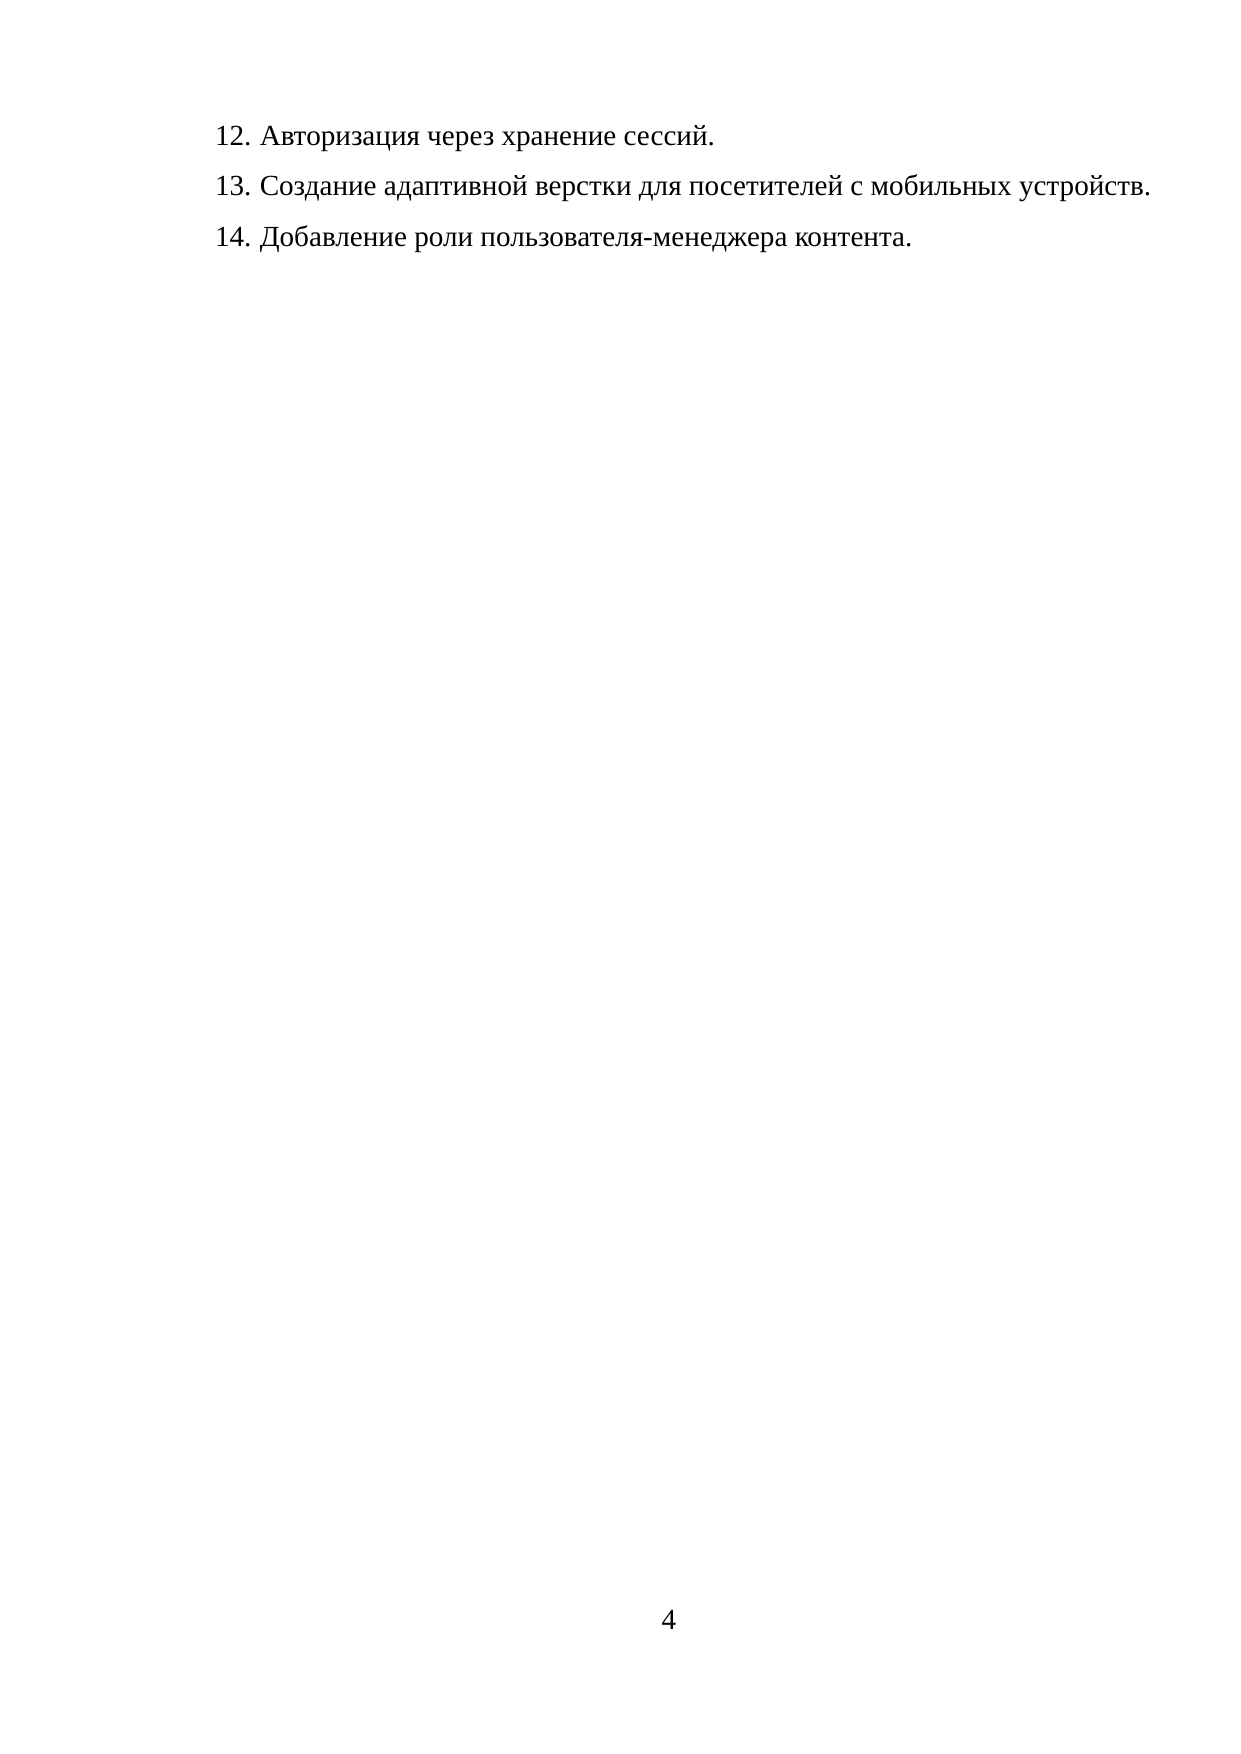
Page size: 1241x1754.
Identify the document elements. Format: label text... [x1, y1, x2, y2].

list Создание адаптивной верстки для посетителей с мобильных устройств. [215, 168, 1152, 202]
list Добавление роли пользователя-менеджера контента. [215, 219, 1152, 252]
list Авторизация через хранение сессий. [215, 118, 1152, 152]
